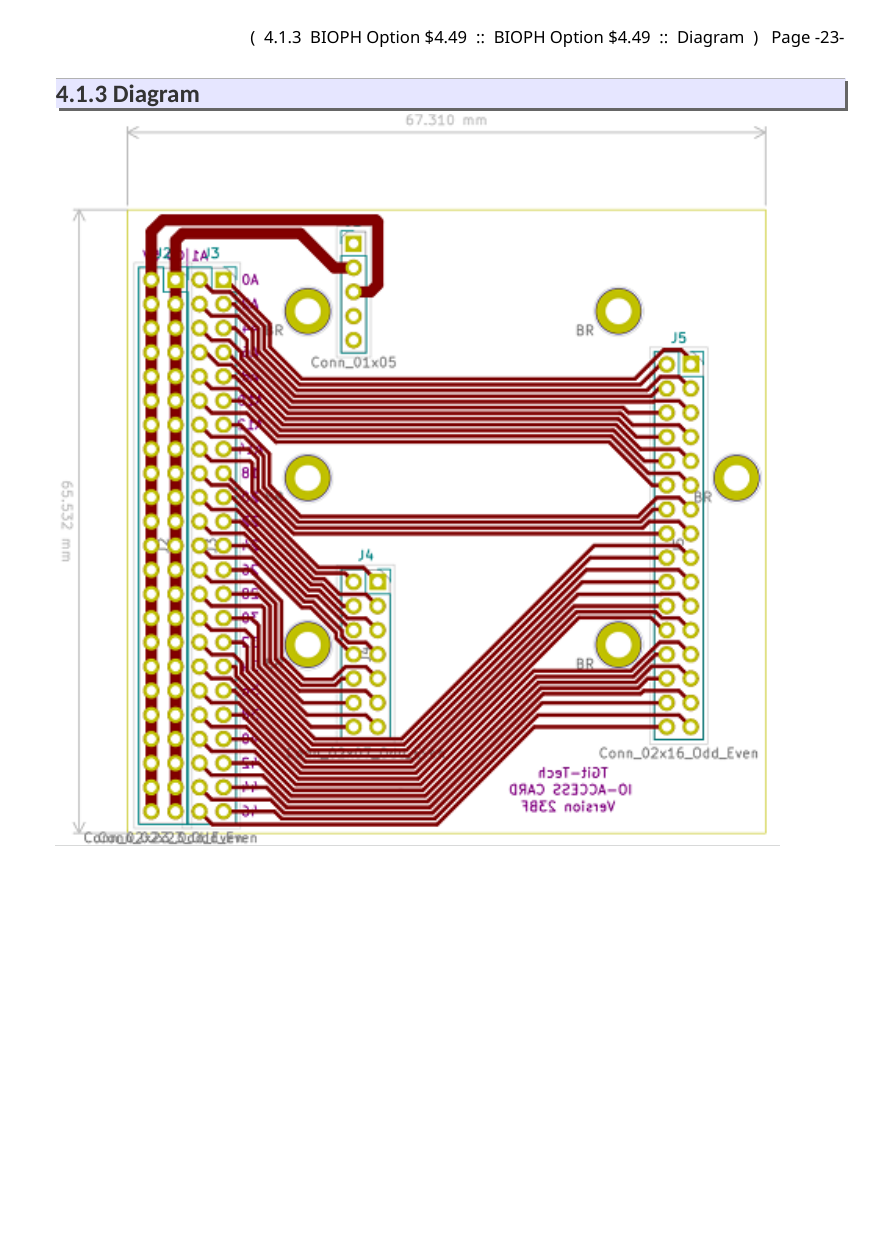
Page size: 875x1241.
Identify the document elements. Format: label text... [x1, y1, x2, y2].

subtitle Diagram [56, 78, 846, 108]
